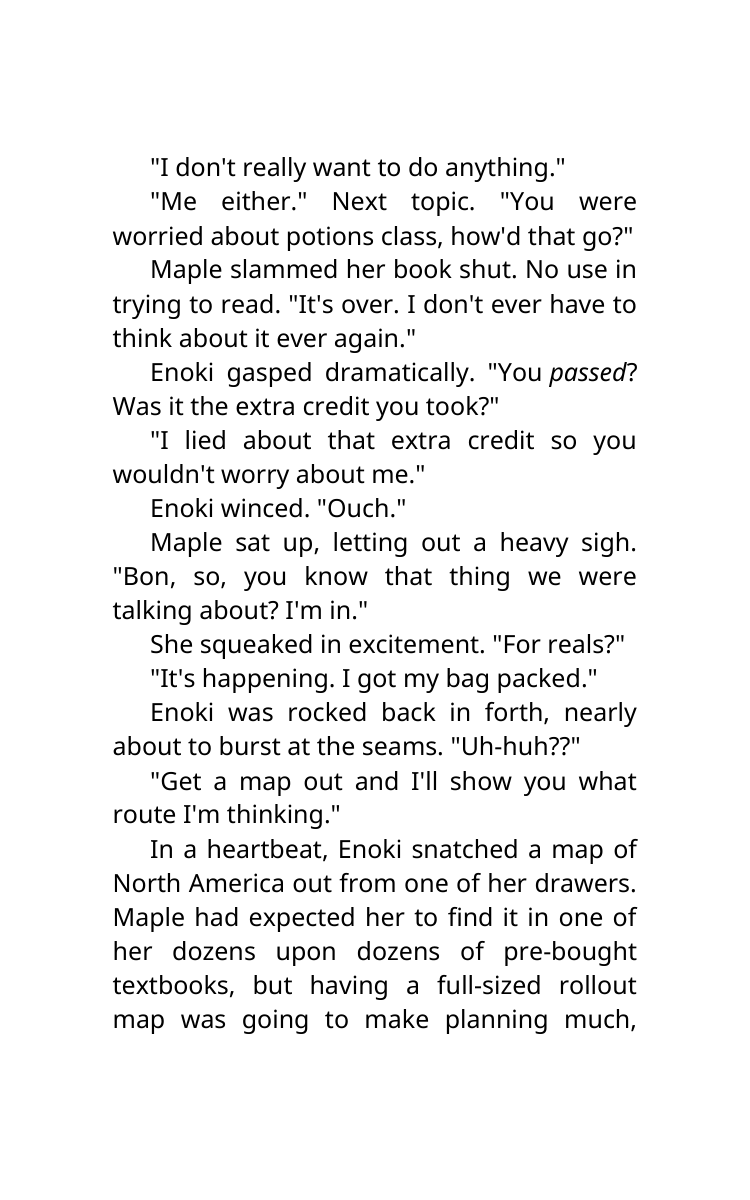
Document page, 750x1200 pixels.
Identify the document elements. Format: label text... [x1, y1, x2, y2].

text She squeaked in excitement. "For reals?" [112, 627, 637, 661]
text Maple sat up, letting out a heavy sigh. "Bon, so, you know that thing we were talking about? I'm in." [112, 525, 637, 627]
text Enoki winced. "Ouch." [112, 491, 637, 525]
text "Get a map out and I'll show you what route I'm thinking." [112, 763, 637, 831]
text In a heartbeat, Enoki snatched a map of North America out from one of her drawers. Maple had expected her to find it in one of her dozens upon dozens of pre-bought textbooks, but having a full-sized rollout map was going to make planning much, [112, 831, 637, 1036]
text Enoki gasped dramatically. "You passed? Was it the extra credit you took?" [112, 354, 637, 422]
text Maple slammed her book shut. No use in trying to read. "It's over. I don't ever have to think about it ever again." [112, 252, 637, 354]
text Enoki was rocked back in forth, nearly about to burst at the seams. "Uh-huh??" [112, 695, 637, 763]
text "It's happening. I got my bag packed." [112, 661, 637, 695]
text "I lied about that extra credit so you wouldn't worry about me." [112, 422, 637, 491]
text "Me either." Next topic. "You were worried about potions class, how'd that go?" [112, 184, 637, 252]
text "I don't really want to do anything." [112, 150, 637, 184]
